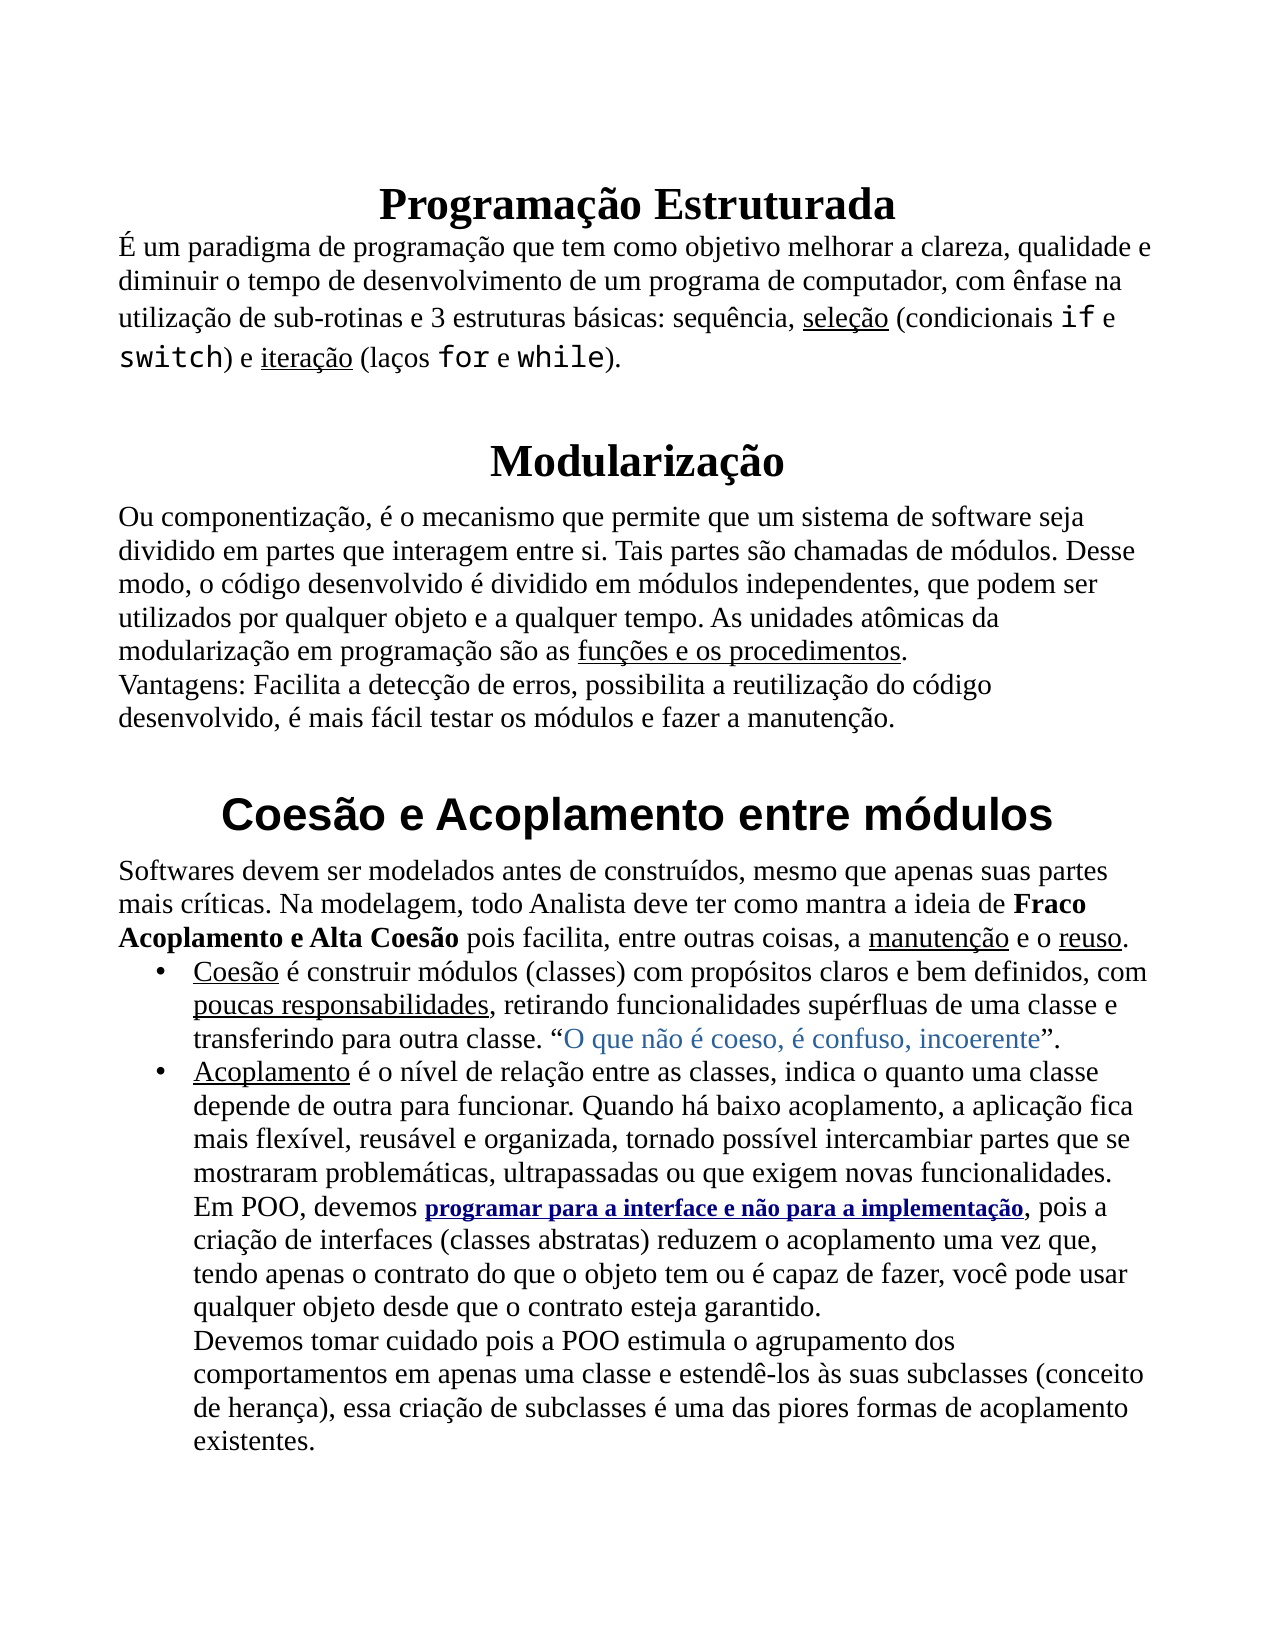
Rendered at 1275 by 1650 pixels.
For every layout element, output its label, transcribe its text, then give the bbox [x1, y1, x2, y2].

list Acoplamento é o nível de relação entre as classes, indica o quanto uma classe depende de outra para funcionar. Quando há baixo acoplamento, a aplicação fica mais flexível, reusável e organizada, tornado possível intercambiar partes que se mostraram problemáticas, ultrapassadas ou que exigem novas funcionalidades. Em POO, devemos programar para a interface e não para a implementação, pois a criação de interfaces (classes abstratas) reduzem o acoplamento uma vez que, tendo apenas o contrato do que o objeto tem ou é capaz de fazer, você pode usar qualquer objeto desde que o contrato esteja garantido. Devemos tomar cuidado pois a POO estimula o agrupamento dos comportamentos em apenas uma classe e estendê-los às suas subclasses (conceito de herança), essa criação de subclasses é uma das piores formas de acoplamento existentes. [156, 1054, 1157, 1457]
subtitle Programação Estruturada [118, 176, 1157, 229]
text Softwares devem ser modelados antes de construídos, mesmo que apenas suas partes mais críticas. Na modelagem, todo Analista deve ter como mantra a ideia de Fraco Acoplamento e Alta Coesão pois facilita, entre outras coisas, a manutenção e o reuso. [118, 853, 1157, 954]
subtitle Coesão e Acoplamento entre módulos [118, 788, 1157, 841]
list Coesão é construir módulos (classes) com propósitos claros e bem definidos, com poucas responsabilidades, retirando funcionalidades supérfluas de uma classe e transferindo para outra classe. “O que não é coeso, é confuso, incoerente”. [156, 954, 1157, 1054]
text Ou componentização, é o mecanismo que permite que um sistema de software seja dividido em partes que interagem entre si. Tais partes são chamadas de módulos. Desse modo, o código desenvolvido é dividido em módulos independentes, que podem ser utilizados por qualquer objeto e a qualquer tempo. As unidades atômicas da modularização em programação são as funções e os procedimentos. Vantagens: Facilita a detecção de erros, possibilita a reutilização do código desenvolvido, é mais fácil testar os módulos e fazer a manutenção. [118, 499, 1157, 734]
text É um paradigma de programação que tem como objetivo melhorar a clareza, qualidade e diminuir o tempo de desenvolvimento de um programa de computador, com ênfase na utilização de sub-rotinas e 3 estruturas básicas: sequência, seleção (condicionais if e switch) e iteração (laços for e while). [118, 229, 1157, 376]
subtitle Modularização [118, 401, 1157, 487]
